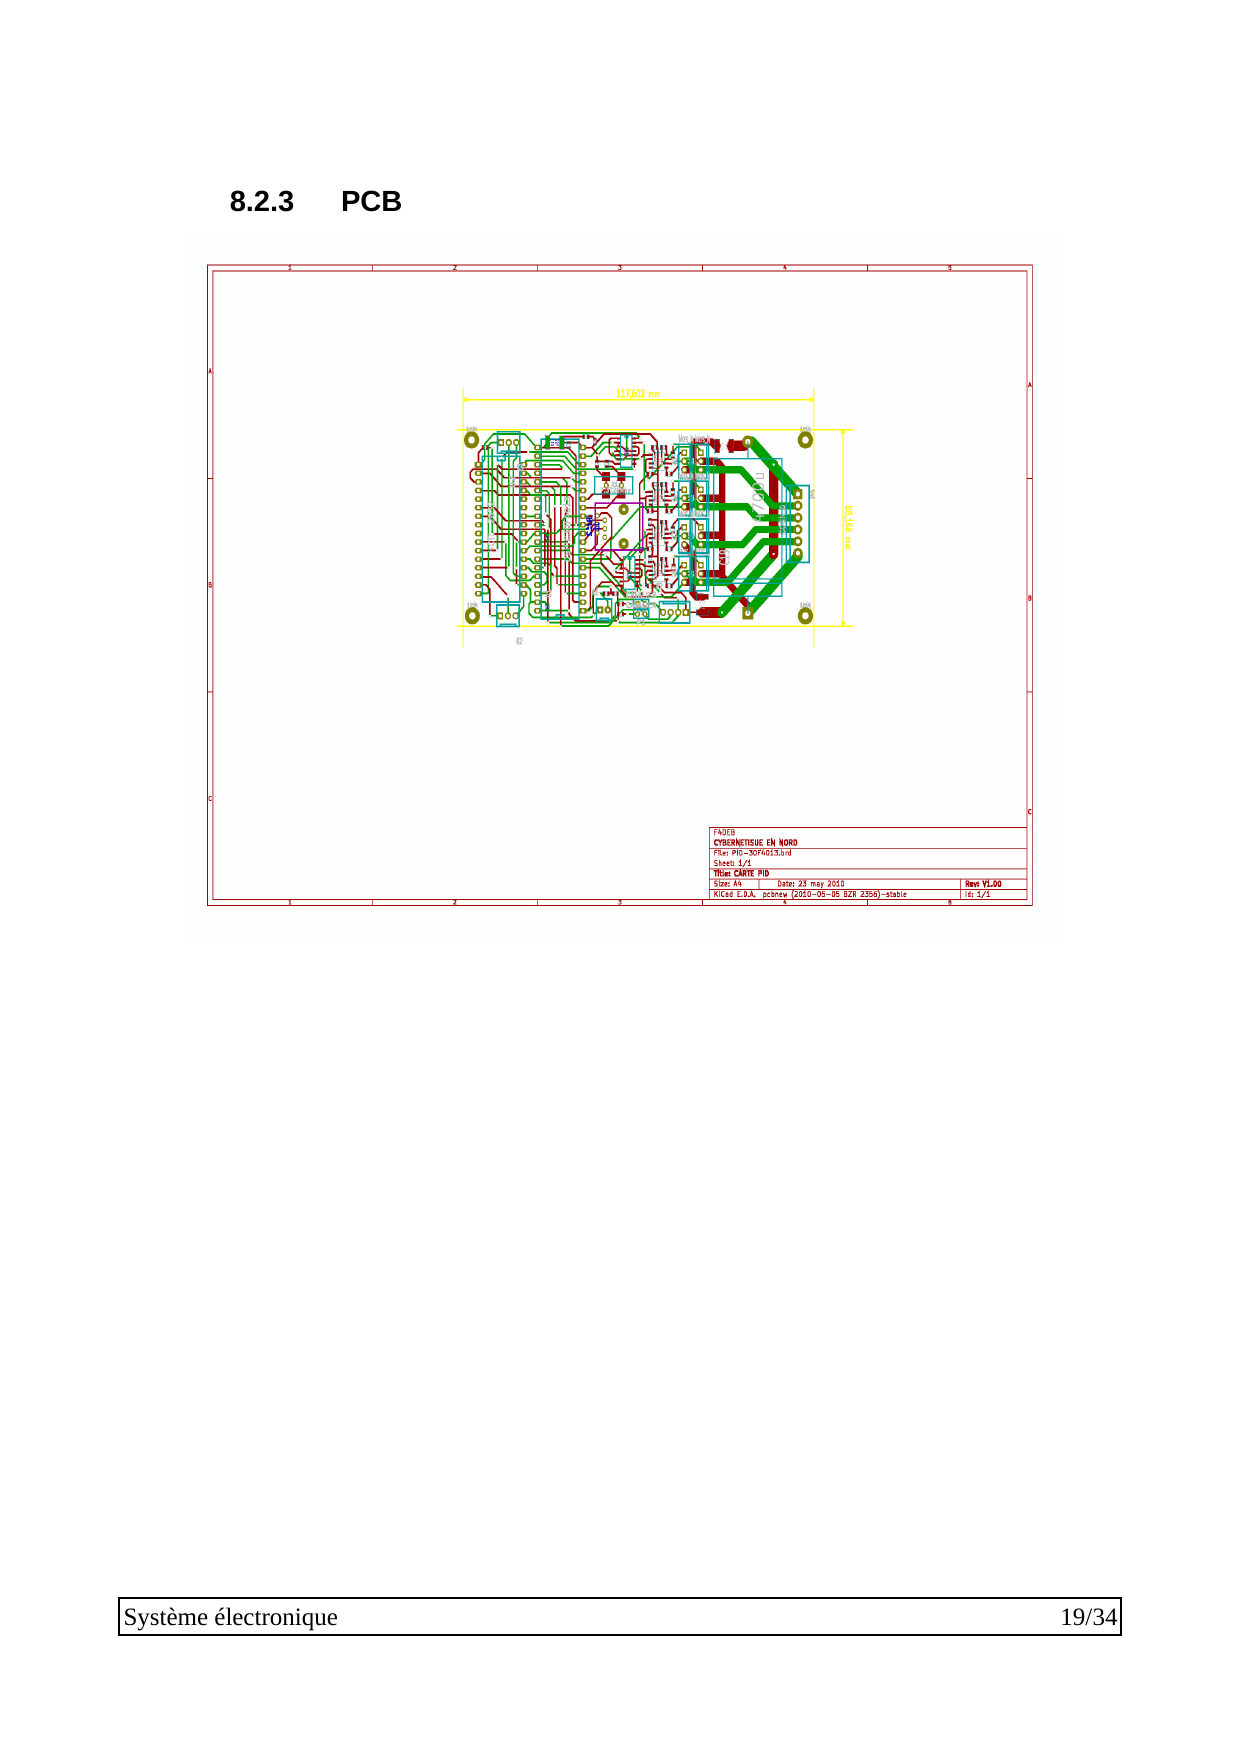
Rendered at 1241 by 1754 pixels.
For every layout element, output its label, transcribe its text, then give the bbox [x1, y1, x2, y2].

picture [177, 230, 1063, 940]
subtitle PCB [193, 184, 1122, 218]
